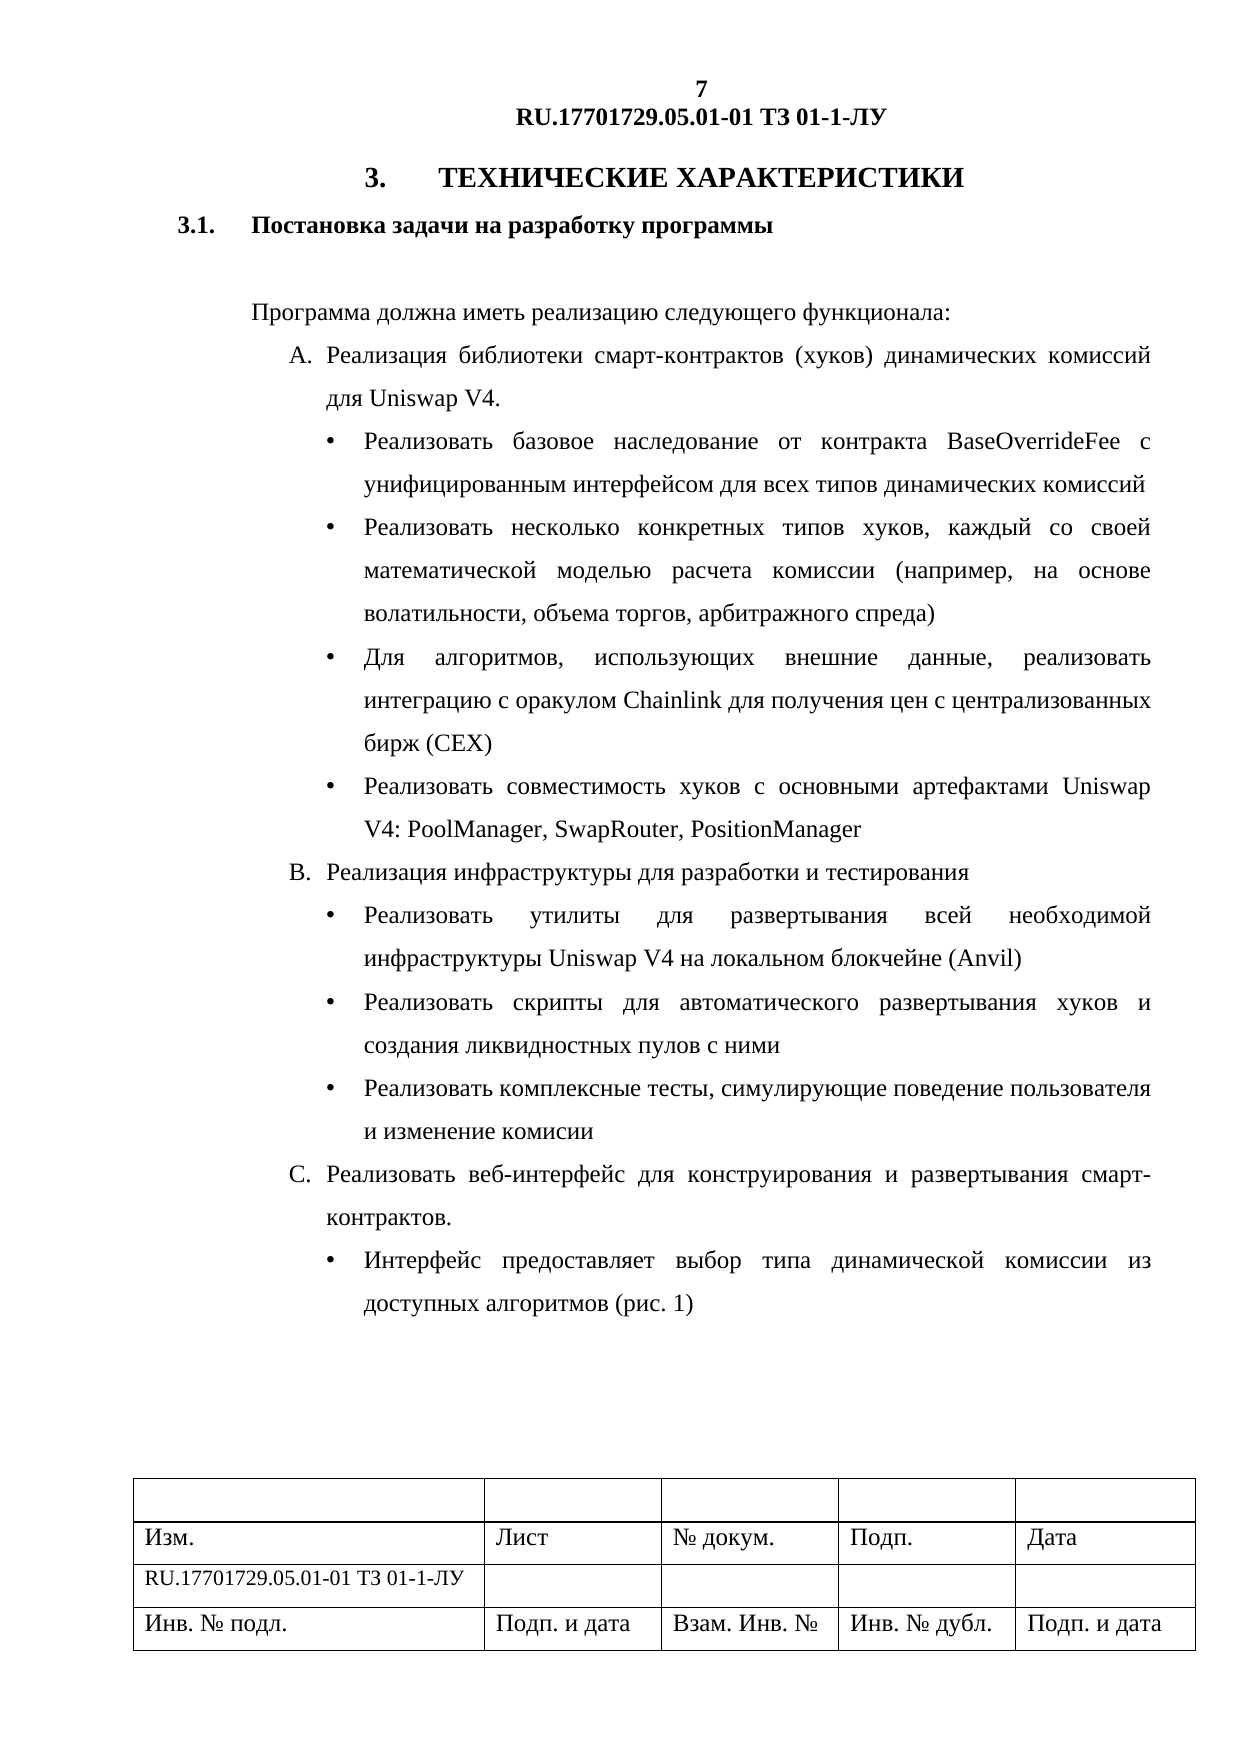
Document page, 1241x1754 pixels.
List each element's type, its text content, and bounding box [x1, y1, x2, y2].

list Реализовать скрипты для автоматического развертывания хуков и создания ликвидностных пулов с ними [326, 987, 1152, 1058]
list Интерфейс предоставляет выбор типа динамической комиссии из доступных алгоритмов (рис. 1) [326, 1245, 1152, 1317]
text Программа должна иметь реализацию следующего функционала: [177, 297, 1152, 325]
list Реализовать веб-интерфейс для конструирования и развертывания смарт-контрактов. [288, 1159, 1152, 1231]
list Реализовать комплексные тесты, симулирующие поведение пользователя и изменение комисии [326, 1073, 1152, 1145]
list Реализация библиотеки смарт-контрактов (хуков) динамических комиссий для Uniswap V4. [288, 340, 1152, 412]
list Реализация инфраструктуры для разработки и тестирования [288, 857, 1152, 886]
subtitle Постановка задачи на разработку программы [177, 210, 1152, 239]
list Реализовать утилиты для развертывания всей необходимой инфраструктуры Uniswap V4 на локальном блокчейне (Anvil) [326, 900, 1152, 972]
list Для алгоритмов, использующих внешние данные, реализовать интеграцию с оракулом Chainlink для получения цен с централизованных бирж (CEX) [326, 642, 1152, 757]
subtitle ТЕХНИЧЕСКИЕ ХАРАКТЕРИСТИКИ [177, 160, 1152, 193]
list Реализовать совместимость хуков с основными артефактами Uniswap V4: PoolManager, SwapRouter, PositionManager [326, 771, 1152, 843]
list Реализовать базовое наследование от контракта BaseOverrideFee с унифицированным интерфейсом для всех типов динамических комиссий [326, 426, 1152, 498]
list Реализовать несколько конкретных типов хуков, каждый со своей математической моделью расчета комиссии (например, на основе волатильности, объема торгов, арбитражного спреда) [326, 512, 1152, 627]
